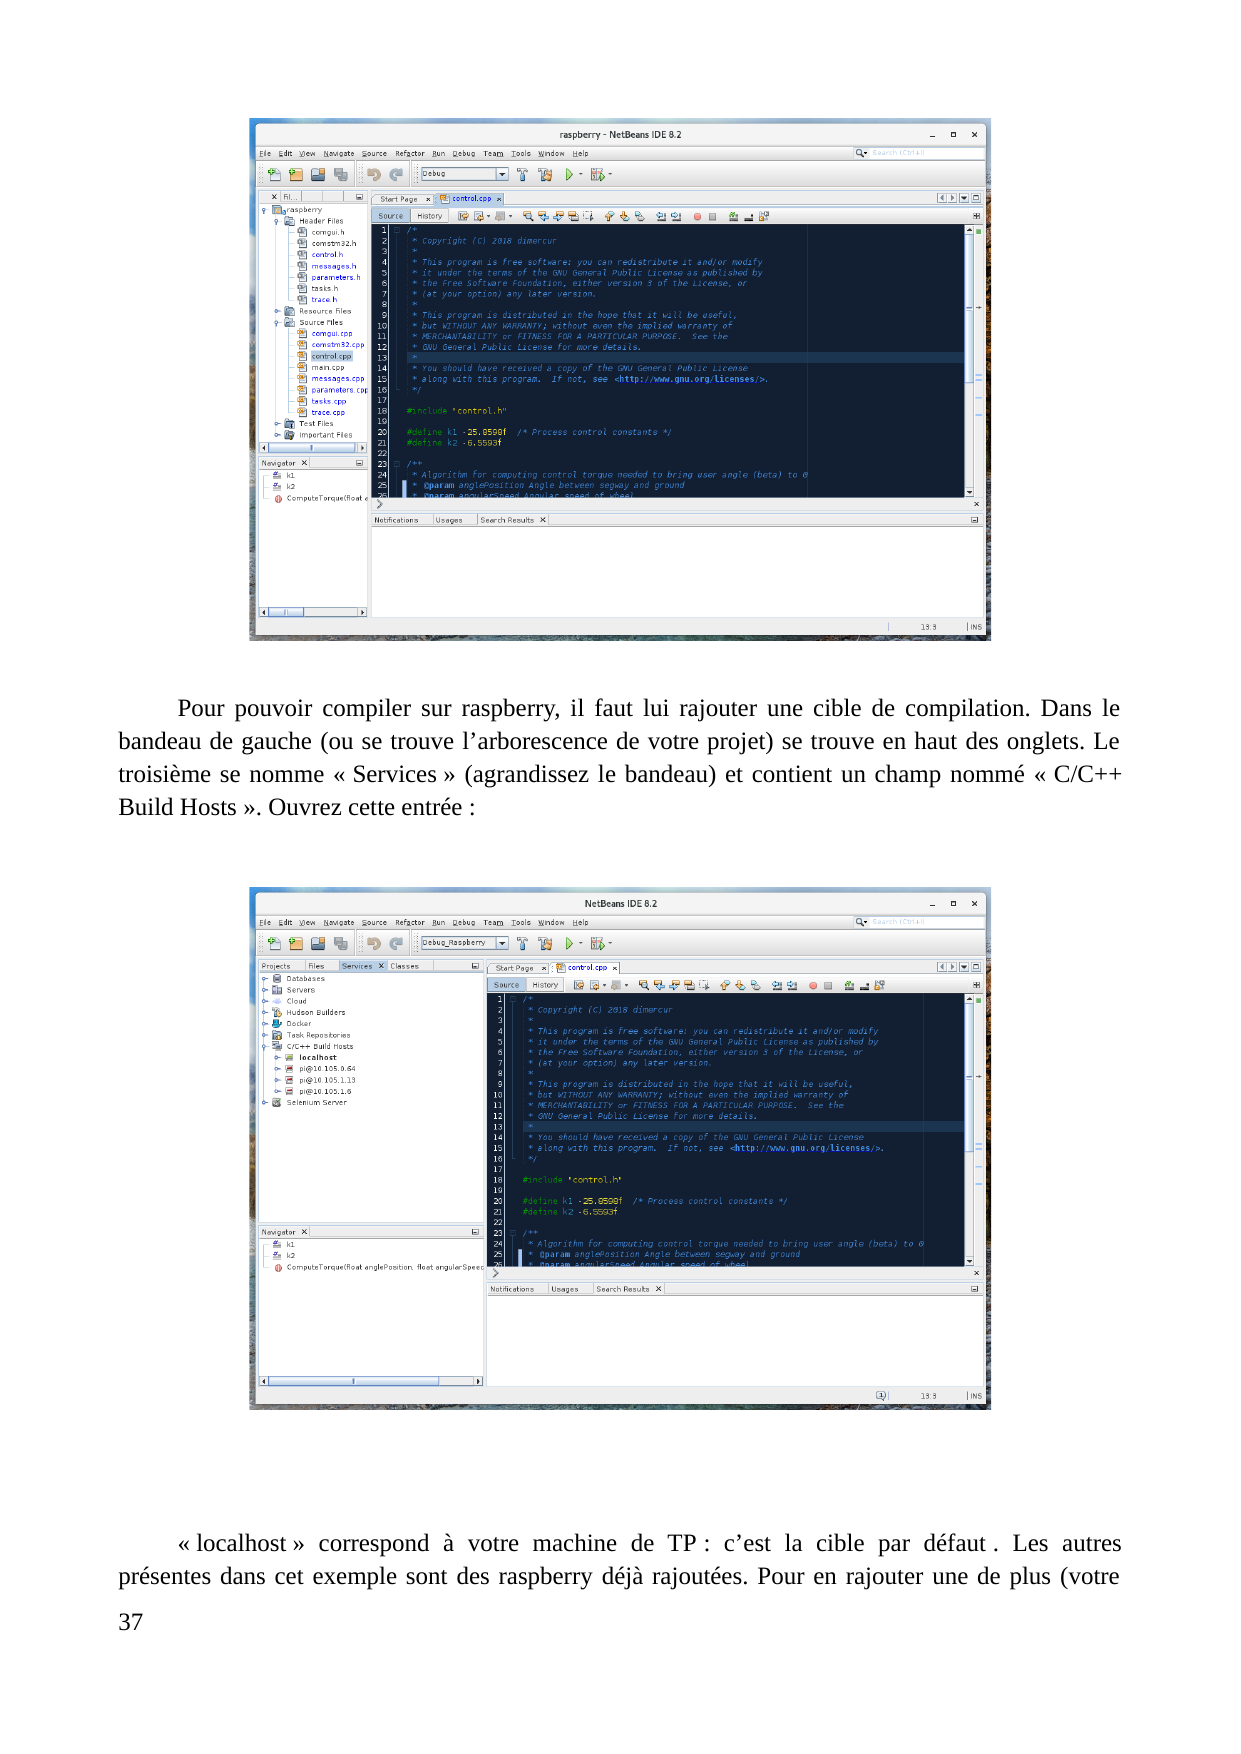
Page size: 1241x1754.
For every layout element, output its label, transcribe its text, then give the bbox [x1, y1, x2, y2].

text « localhost » correspond à votre machine de TP : c’est la cible par défaut . Les autres présentes dans cet exemple sont des raspberry déjà rajoutées. Pour en rajouter une de plus (votre [118, 1528, 1122, 1590]
text Pour pouvoir compiler sur raspberry, il faut lui rajouter une cible de compilation. Dans le bandeau de gauche (ou se trouve l’arborescence de votre projet) se trouve en haut des onglets. Le troisième se nomme « Services » (agrandissez le bandeau) et contient un champ nommé « C/C++ Build Hosts ». Ouvrez cette entrée : [118, 693, 1122, 821]
picture [249, 887, 992, 1410]
picture [249, 118, 992, 641]
